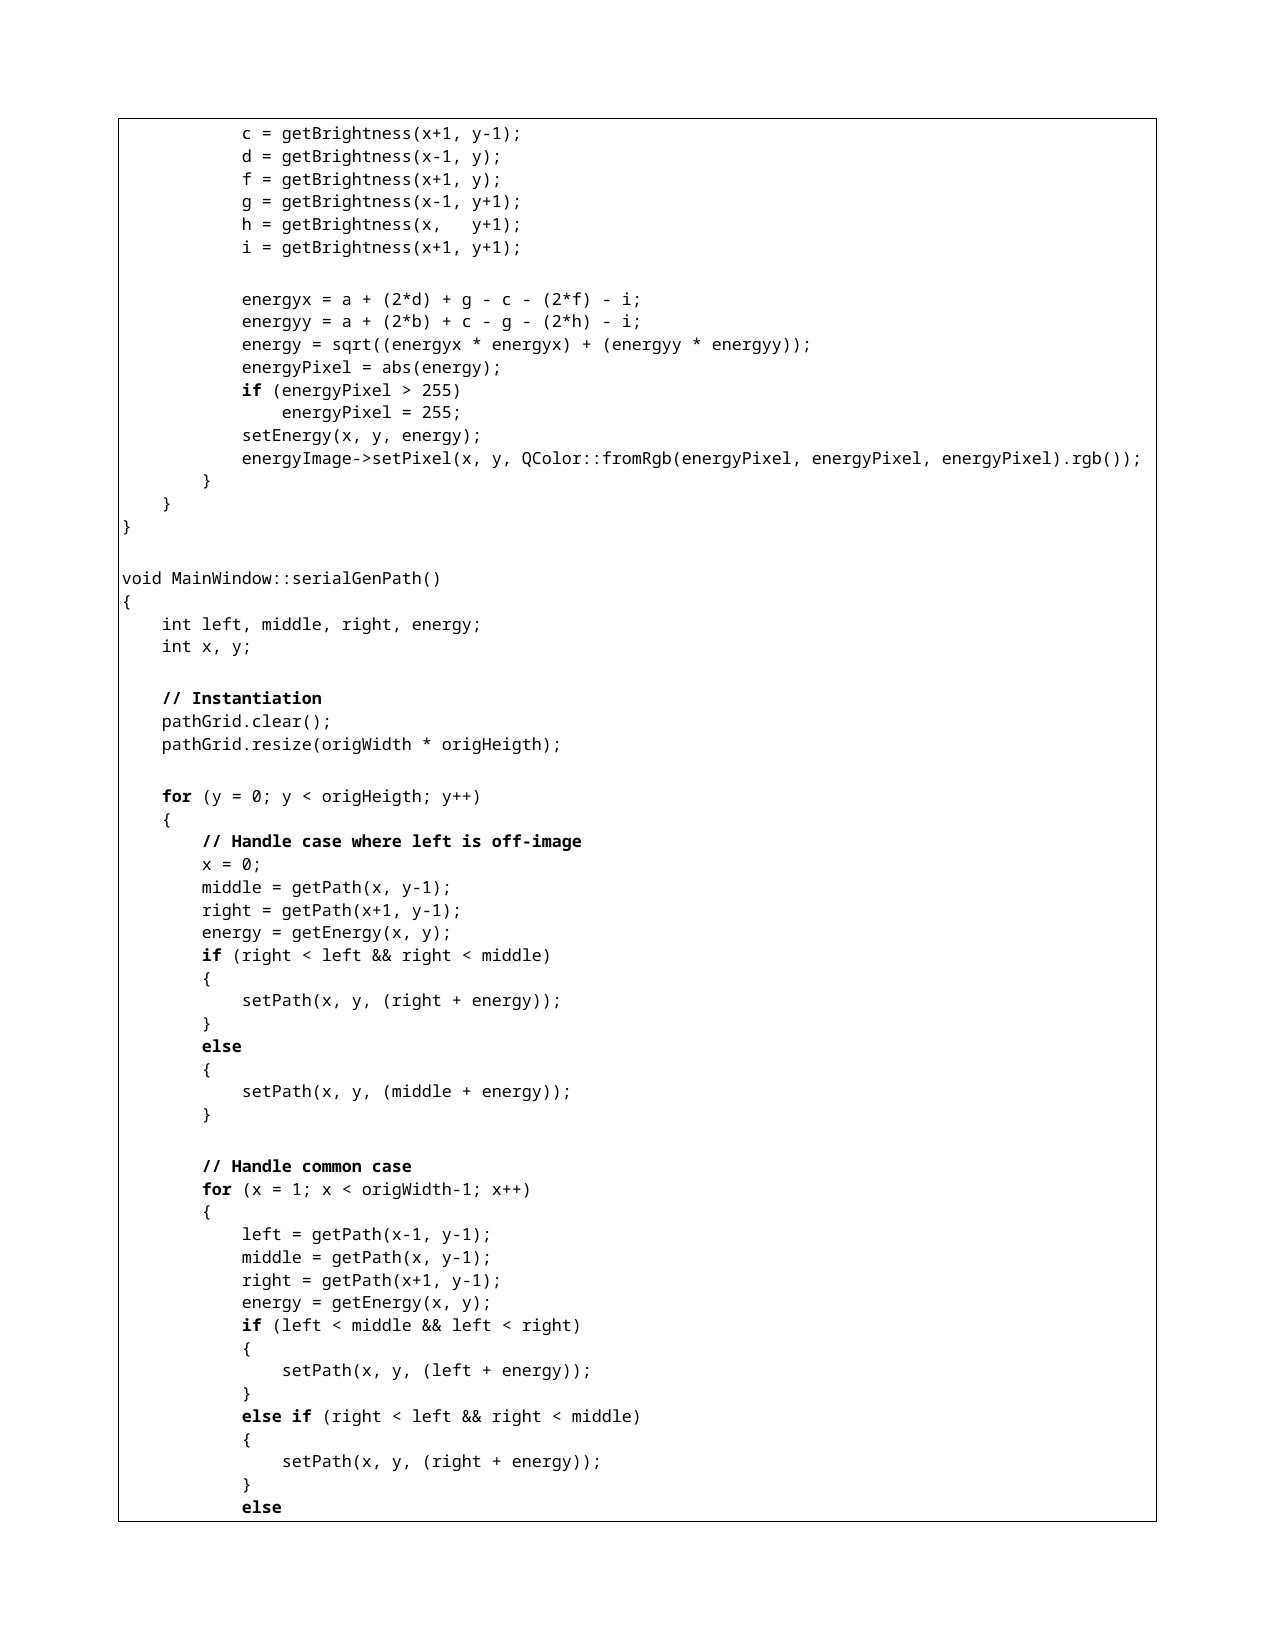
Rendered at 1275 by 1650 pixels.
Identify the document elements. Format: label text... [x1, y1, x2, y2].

text if (energyPixel > 255) [119, 375, 1156, 397]
text c = getBrightness(x+1, y-1); [119, 119, 1156, 141]
text g = getBrightness(x-1, y+1); [119, 186, 1156, 209]
text pathGrid.clear(); [119, 706, 1156, 729]
text setPath(x, y, (left + energy)); [119, 1356, 1156, 1378]
text setPath(x, y, (right + energy)); [119, 1446, 1156, 1469]
text right = getPath(x+1, y-1); [119, 1265, 1156, 1287]
text } [119, 488, 1156, 511]
text i = getBrightness(x+1, y+1); [119, 232, 1156, 258]
text setPath(x, y, (middle + energy)); [119, 1076, 1156, 1099]
text energyPixel = 255; [119, 397, 1156, 420]
text else [119, 1031, 1156, 1053]
text d = getBrightness(x-1, y); [119, 141, 1156, 163]
text f = getBrightness(x+1, y); [119, 163, 1156, 186]
text { [119, 1197, 1156, 1219]
text } [119, 1378, 1156, 1401]
text int left, middle, right, energy; [119, 608, 1156, 631]
text pathGrid.resize(origWidth * origHeigth); [119, 729, 1156, 755]
text } [119, 1469, 1156, 1492]
text void MainWindow::serialGenPath() [119, 563, 1156, 586]
text } [119, 511, 1156, 537]
text energyy = a + (2*b) + c - g - (2*h) - i; [119, 307, 1156, 329]
text // Handle case where left is off-image [119, 826, 1156, 849]
text right = getPath(x+1, y-1); [119, 894, 1156, 917]
text energyPixel = abs(energy); [119, 352, 1156, 375]
text // Handle common case [119, 1151, 1156, 1174]
text { [119, 1424, 1156, 1446]
text // Instantiation [119, 683, 1156, 706]
text } [119, 1099, 1156, 1125]
text x = 0; [119, 849, 1156, 872]
text { [119, 586, 1156, 608]
text } [119, 466, 1156, 488]
text energy = getEnergy(x, y); [119, 917, 1156, 940]
text left = getPath(x-1, y-1); [119, 1219, 1156, 1242]
text h = getBrightness(x, y+1); [119, 209, 1156, 232]
text if (left < middle && left < right) [119, 1310, 1156, 1333]
text setEnergy(x, y, energy); [119, 420, 1156, 443]
text energyx = a + (2*d) + g - c - (2*f) - i; [119, 284, 1156, 307]
text { [119, 804, 1156, 826]
text { [119, 1053, 1156, 1076]
text else [119, 1492, 1156, 1521]
text energy = getEnergy(x, y); [119, 1287, 1156, 1310]
text for (x = 1; x < origWidth-1; x++) [119, 1174, 1156, 1197]
text } [119, 1008, 1156, 1031]
text setPath(x, y, (right + energy)); [119, 985, 1156, 1008]
text { [119, 963, 1156, 985]
text middle = getPath(x, y-1); [119, 1242, 1156, 1265]
text { [119, 1333, 1156, 1356]
text for (y = 0; y < origHeigth; y++) [119, 781, 1156, 804]
text energyImage->setPixel(x, y, QColor::fromRgb(energyPixel, energyPixel, energyPixel).rgb()); [119, 443, 1156, 466]
text energy = sqrt((energyx * energyx) + (energyy * energyy)); [119, 329, 1156, 352]
text if (right < left && right < middle) [119, 940, 1156, 963]
text middle = getPath(x, y-1); [119, 872, 1156, 894]
text int x, y; [119, 631, 1156, 657]
text else if (right < left && right < middle) [119, 1401, 1156, 1424]
